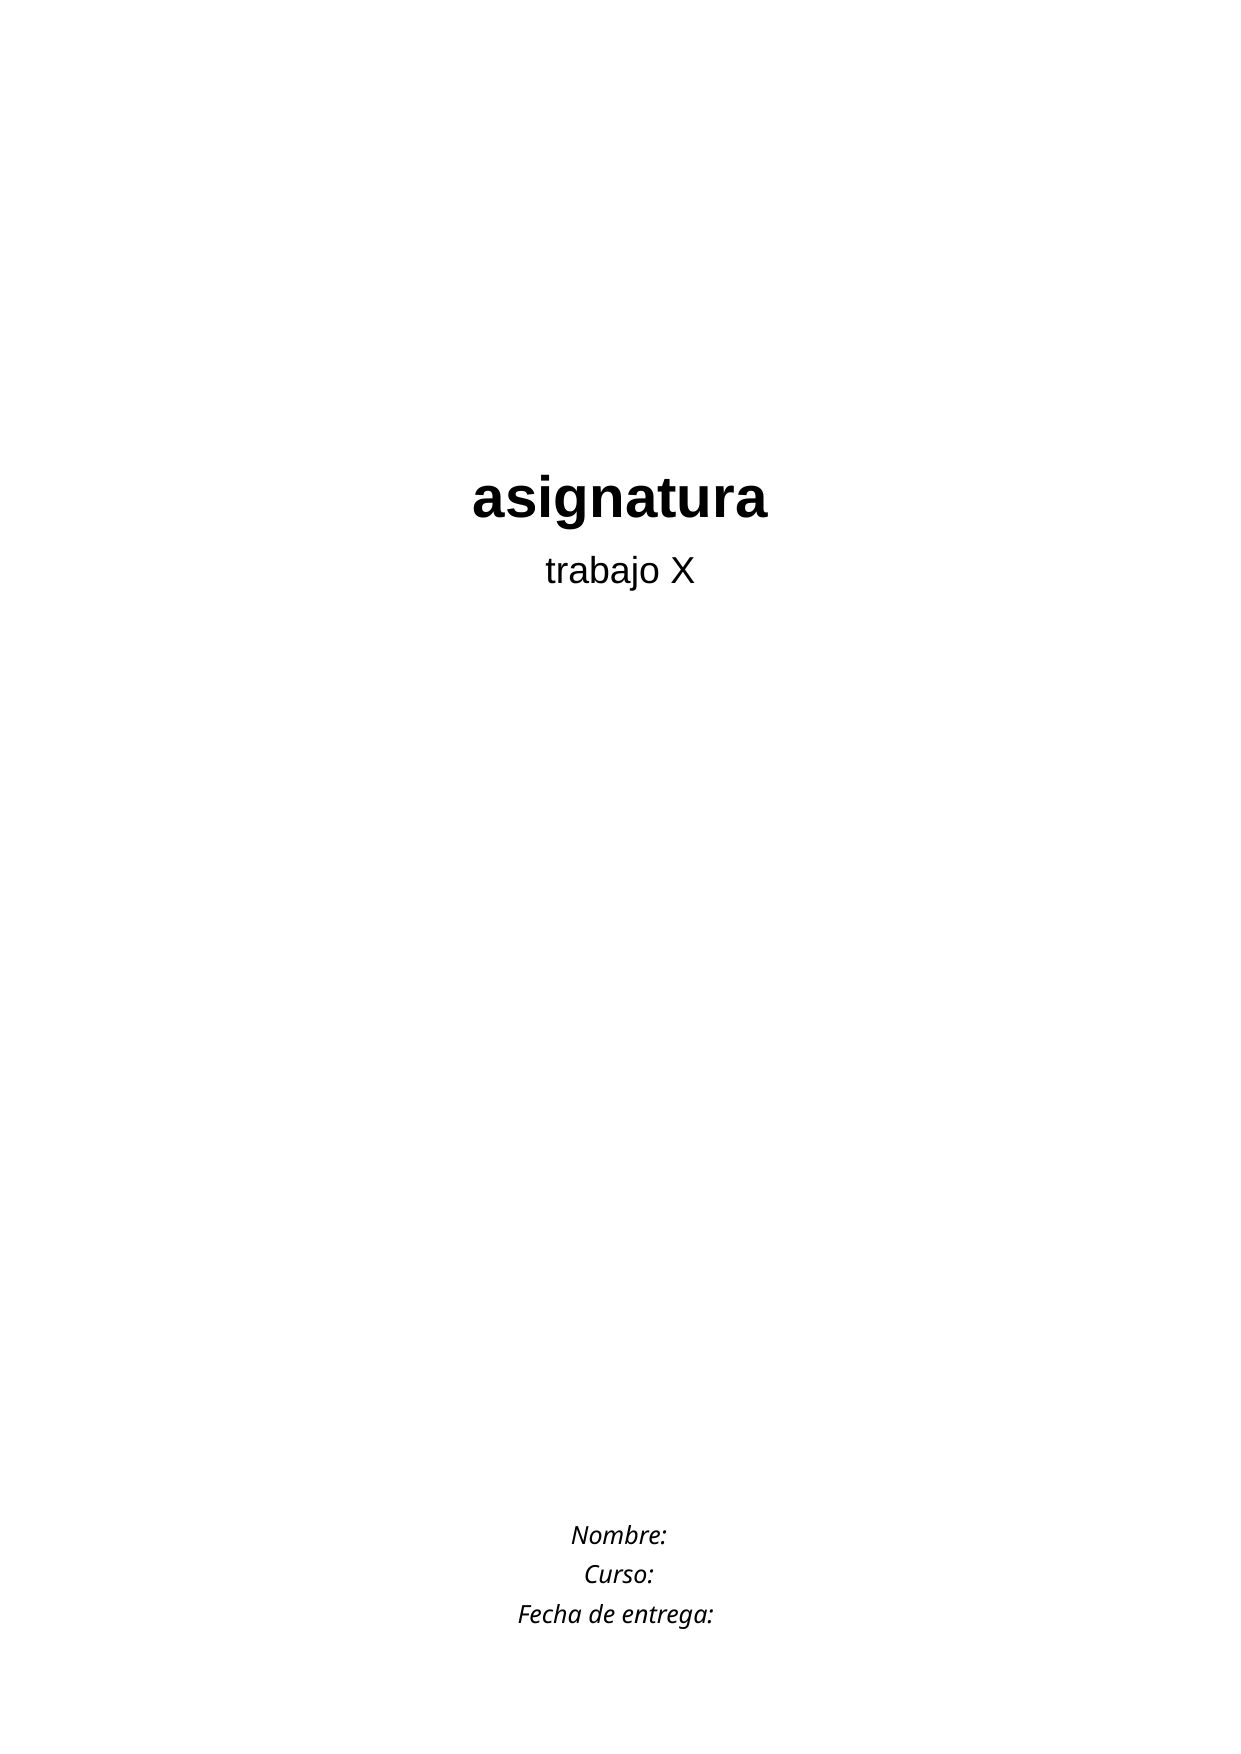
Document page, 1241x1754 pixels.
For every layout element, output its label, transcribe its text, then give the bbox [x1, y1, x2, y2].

text Nombre: [118, 1518, 1122, 1552]
subtitle trabajo X [118, 548, 1122, 592]
text Curso: [118, 1557, 1122, 1591]
text Fecha de entrega: [118, 1596, 1122, 1630]
title asignatura [118, 463, 1122, 530]
